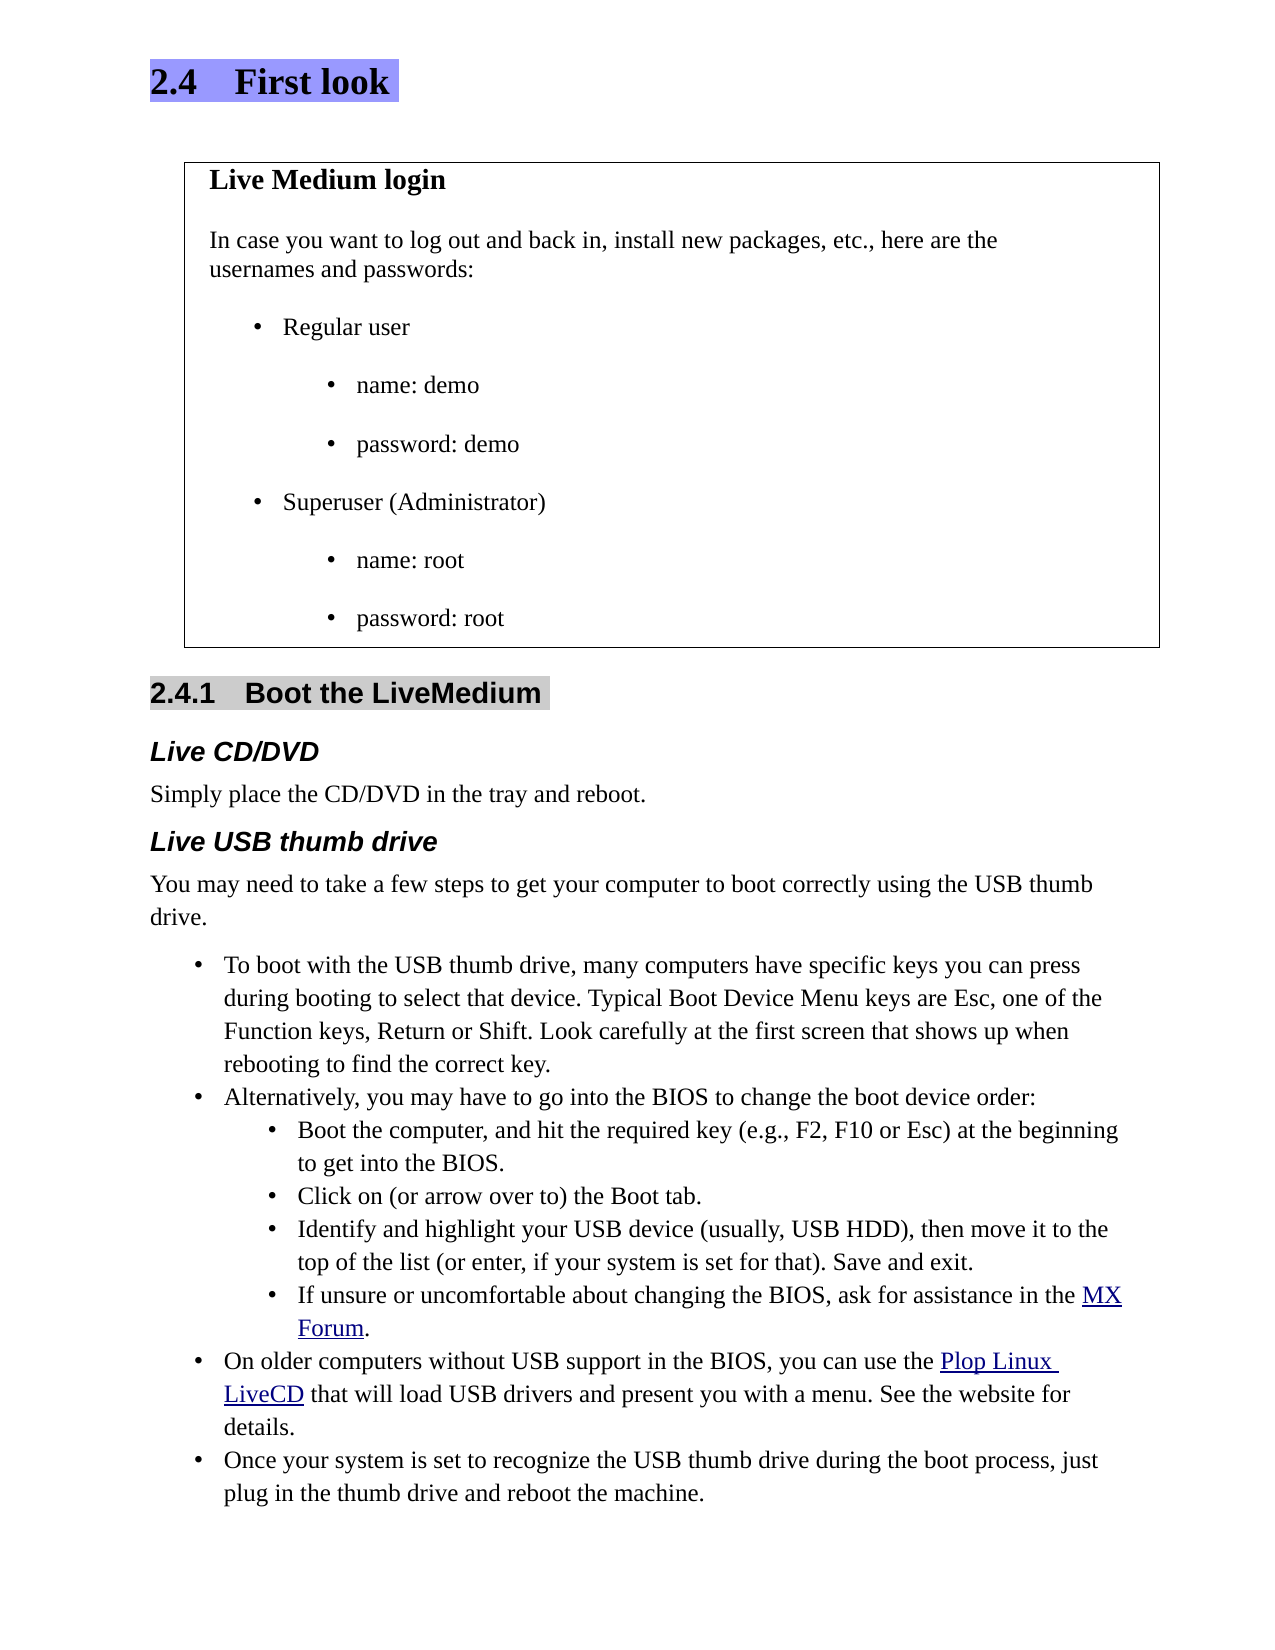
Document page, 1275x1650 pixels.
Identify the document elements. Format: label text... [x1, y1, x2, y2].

list password: root [327, 603, 1066, 632]
subtitle Live USB thumb drive [150, 825, 1125, 857]
subtitle 2.4 First look [399, 59, 1125, 102]
list password: demo [327, 429, 1066, 457]
list Boot the computer, and hit the required key (e.g., F2, F10 or Esc) at the beginning to get into the BIOS. [268, 1115, 1125, 1177]
list Regular user [253, 312, 1066, 341]
list To boot with the USB thumb drive, many computers have specific keys you can press during booting to select that device. Typical Boot Device Menu keys are Esc, one of the Function keys, Return or Shift. Look carefully at the first screen that shows up when rebooting to find the correct key. [194, 950, 1125, 1078]
text Live Medium login [209, 163, 1066, 196]
subtitle 2.4.1 Boot the LiveMedium [550, 676, 1125, 710]
list On older computers without USB support in the BIOS, you can use the Plop Linux LiveCD that will load USB drivers and present you with a menu. See the website for details. [194, 1346, 1125, 1441]
text Simply place the CD/DVD in the tray and reboot. [150, 779, 1125, 808]
subtitle Live CD/DVD [150, 735, 1125, 767]
list Once your system is set to recognize the USB thumb drive during the boot process, just plug in the thumb drive and reboot the machine. [194, 1445, 1125, 1507]
list Identify and highlight your USB device (usually, USB HDD), then move it to the top of the list (or enter, if your system is set for that). Save and exit. [268, 1214, 1125, 1276]
list name: root [327, 545, 1066, 574]
list If unsure or uncomfortable about changing the BIOS, ask for assistance in the MX Forum. [268, 1280, 1125, 1342]
text You may need to take a few steps to get your computer to boot correctly using the USB thumb drive. [150, 869, 1125, 931]
list name: demo [327, 371, 1066, 399]
list Click on (or arrow over to) the Boot tab. [268, 1181, 1125, 1210]
list Superuser (Administrator) [253, 487, 1066, 516]
text In case you want to log out and back in, install new packages, etc., here are the usernames and passwords: [209, 225, 1066, 283]
list Alternatively, you may have to go into the BIOS to change the boot device order: [194, 1082, 1125, 1111]
